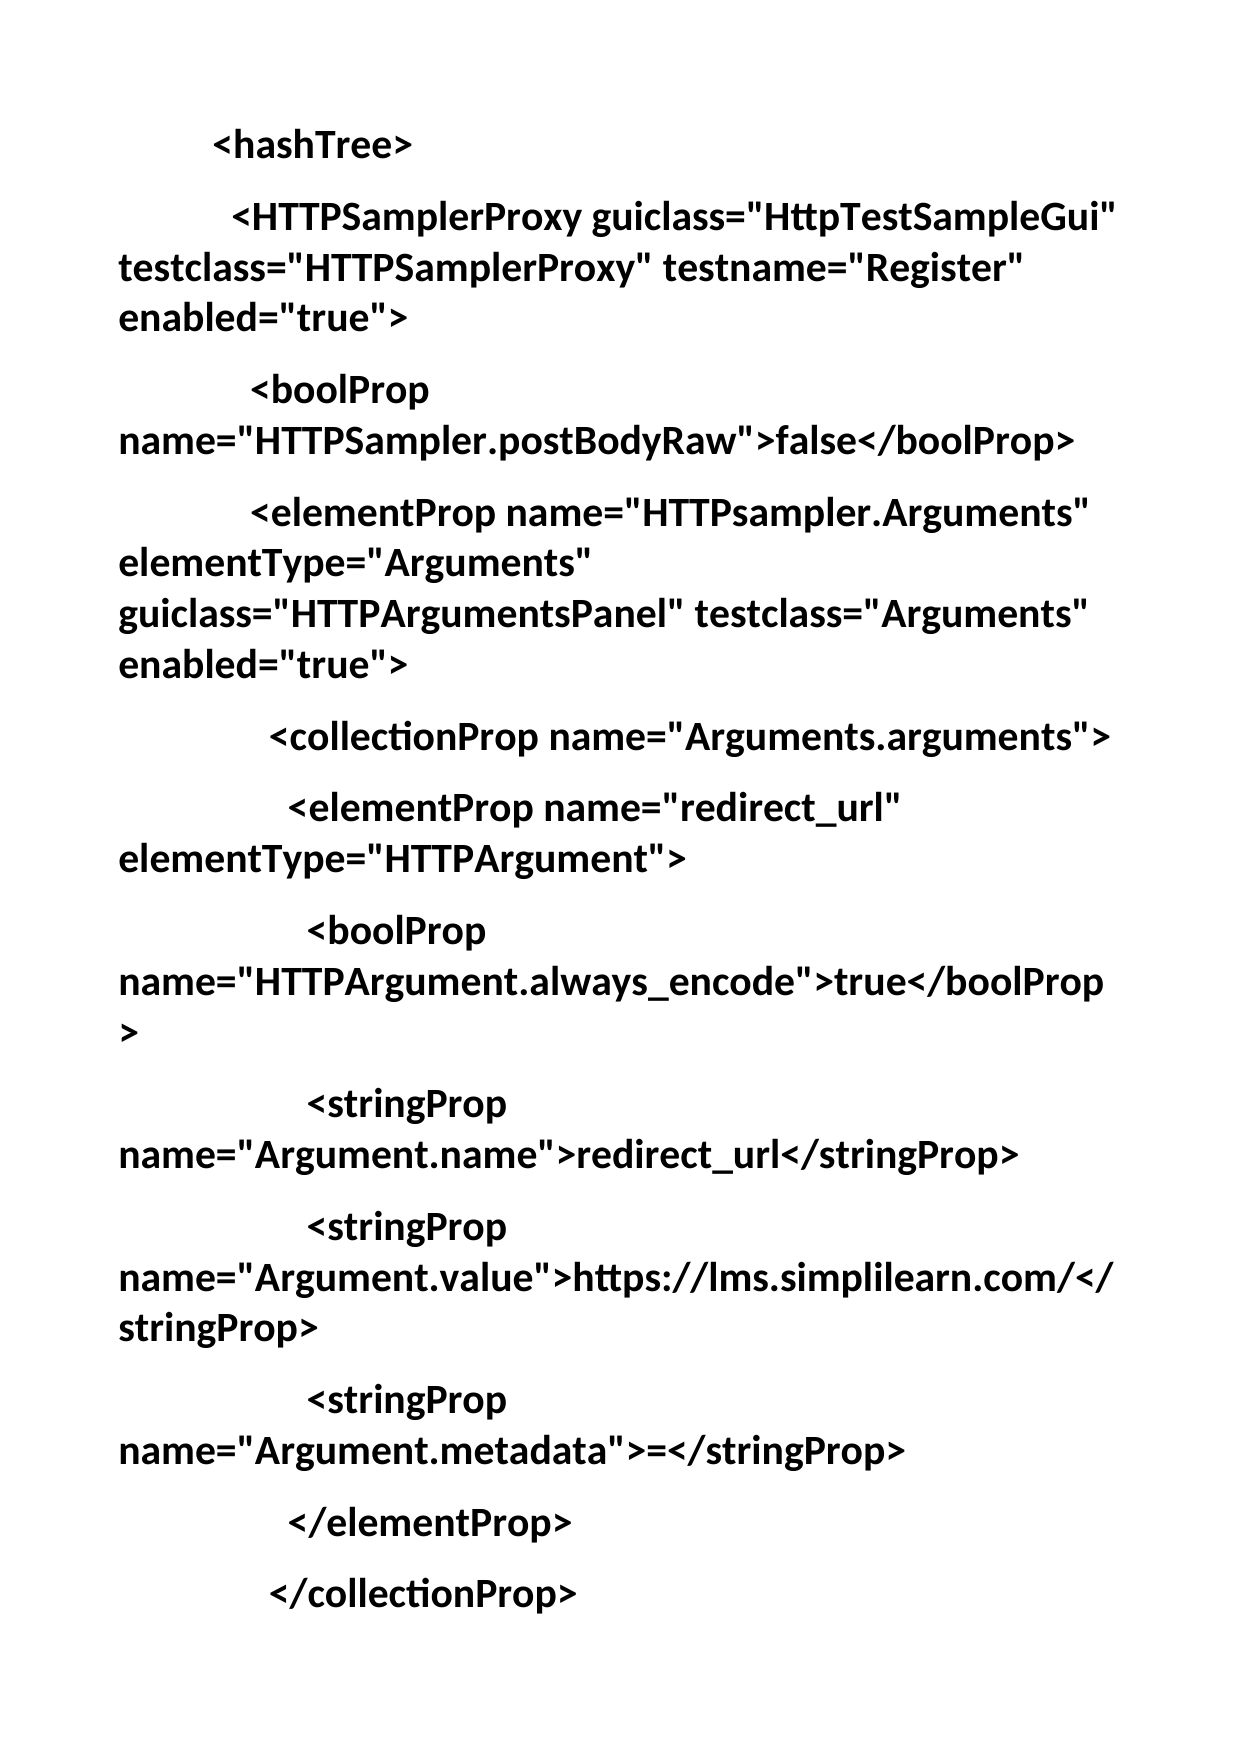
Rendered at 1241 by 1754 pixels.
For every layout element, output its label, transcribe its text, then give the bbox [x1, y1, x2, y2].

text <HTTPSamplerProxy guiclass="HttpTestSampleGui" testclass="HTTPSamplerProxy" testname="Register" enabled="true"> [118, 190, 1122, 342]
text <boolProp name="HTTPArgument.always_encode">true</boolProp> [118, 904, 1122, 1056]
text <elementProp name="HTTPsampler.Arguments" elementType="Arguments" guiclass="HTTPArgumentsPanel" testclass="Arguments" enabled="true"> [118, 486, 1122, 689]
text </collectionProp> [118, 1567, 1122, 1618]
text <collectionProp name="Arguments.arguments"> [118, 710, 1122, 761]
text <boolProp name="HTTPSampler.postBodyRaw">false</boolProp> [118, 363, 1122, 465]
text <stringProp name="Argument.name">redirect_url</stringProp> [118, 1077, 1122, 1179]
text </elementProp> [118, 1496, 1122, 1546]
text <stringProp name="Argument.metadata">=</stringProp> [118, 1373, 1122, 1475]
text <stringProp name="Argument.value">https://lms.simplilearn.com/</stringProp> [118, 1200, 1122, 1352]
text <elementProp name="redirect_url" elementType="HTTPArgument"> [118, 781, 1122, 883]
text <hashTree> [118, 118, 1122, 169]
